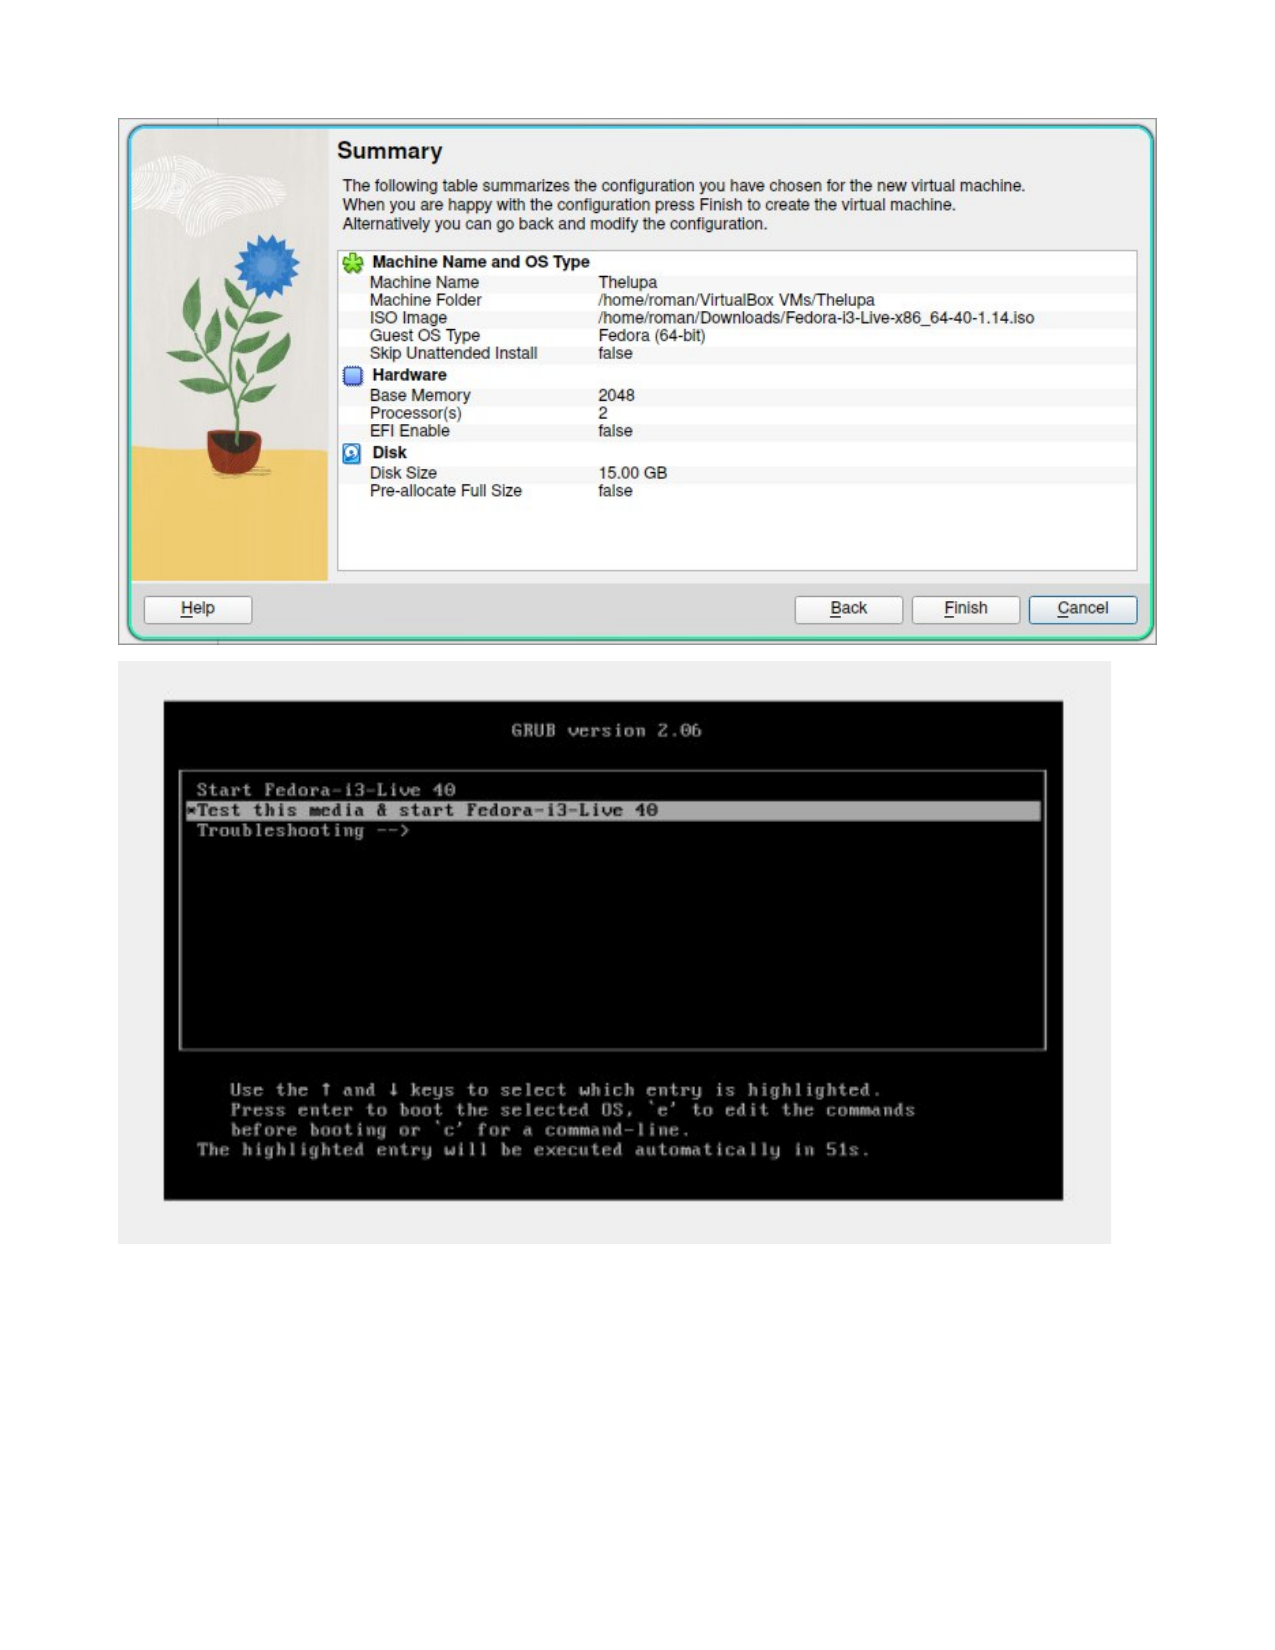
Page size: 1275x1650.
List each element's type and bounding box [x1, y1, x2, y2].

picture [118, 118, 1157, 645]
picture [118, 661, 1112, 1244]
